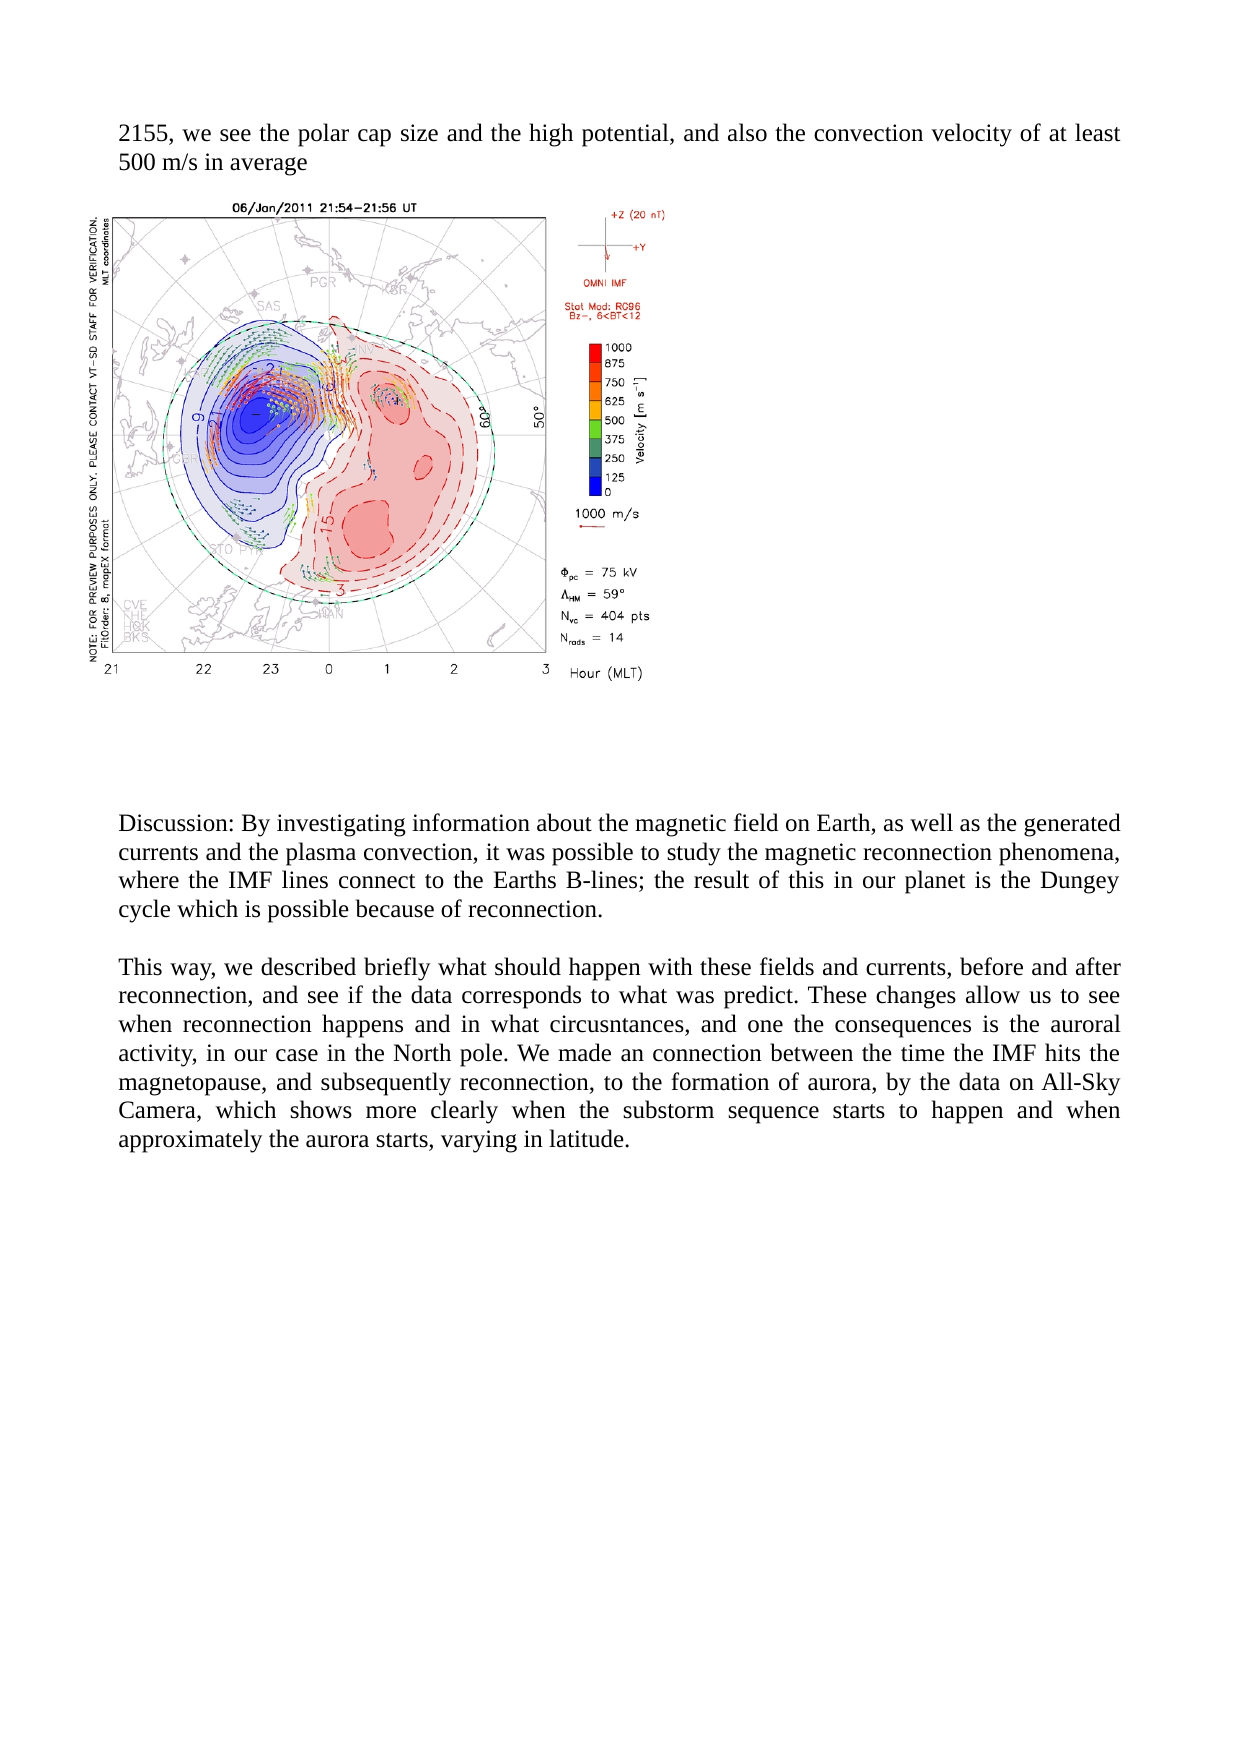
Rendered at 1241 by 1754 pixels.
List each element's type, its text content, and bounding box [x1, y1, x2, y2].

picture [88, 202, 665, 681]
text 2155, we see the polar cap size and the high potential, and also the convection velocity of at least 500 m/s in average [118, 118, 1122, 176]
text Discussion: By investigating information about the magnetic field on Earth, as well as the generated currents and the plasma convection, it was possible to study the magnetic reconnection phenomena, where the IMF lines connect to the Earths B-lines; the result of this in our planet is the Dungey cycle which is possible because of reconnection. [118, 808, 1122, 923]
text This way, we described briefly what should happen with these fields and currents, before and after reconnection, and see if the data corresponds to what was predict. These changes allow us to see when reconnection happens and in what circusntances, and one the consequences is the auroral activity, in our case in the North pole. We made an connection between the time the IMF hits the magnetopause, and subsequently reconnection, to the formation of aurora, by the data on All-Sky Camera, which shows more clearly when the substorm sequence starts to happen and when approximately the aurora starts, varying in latitude. [118, 952, 1122, 1153]
